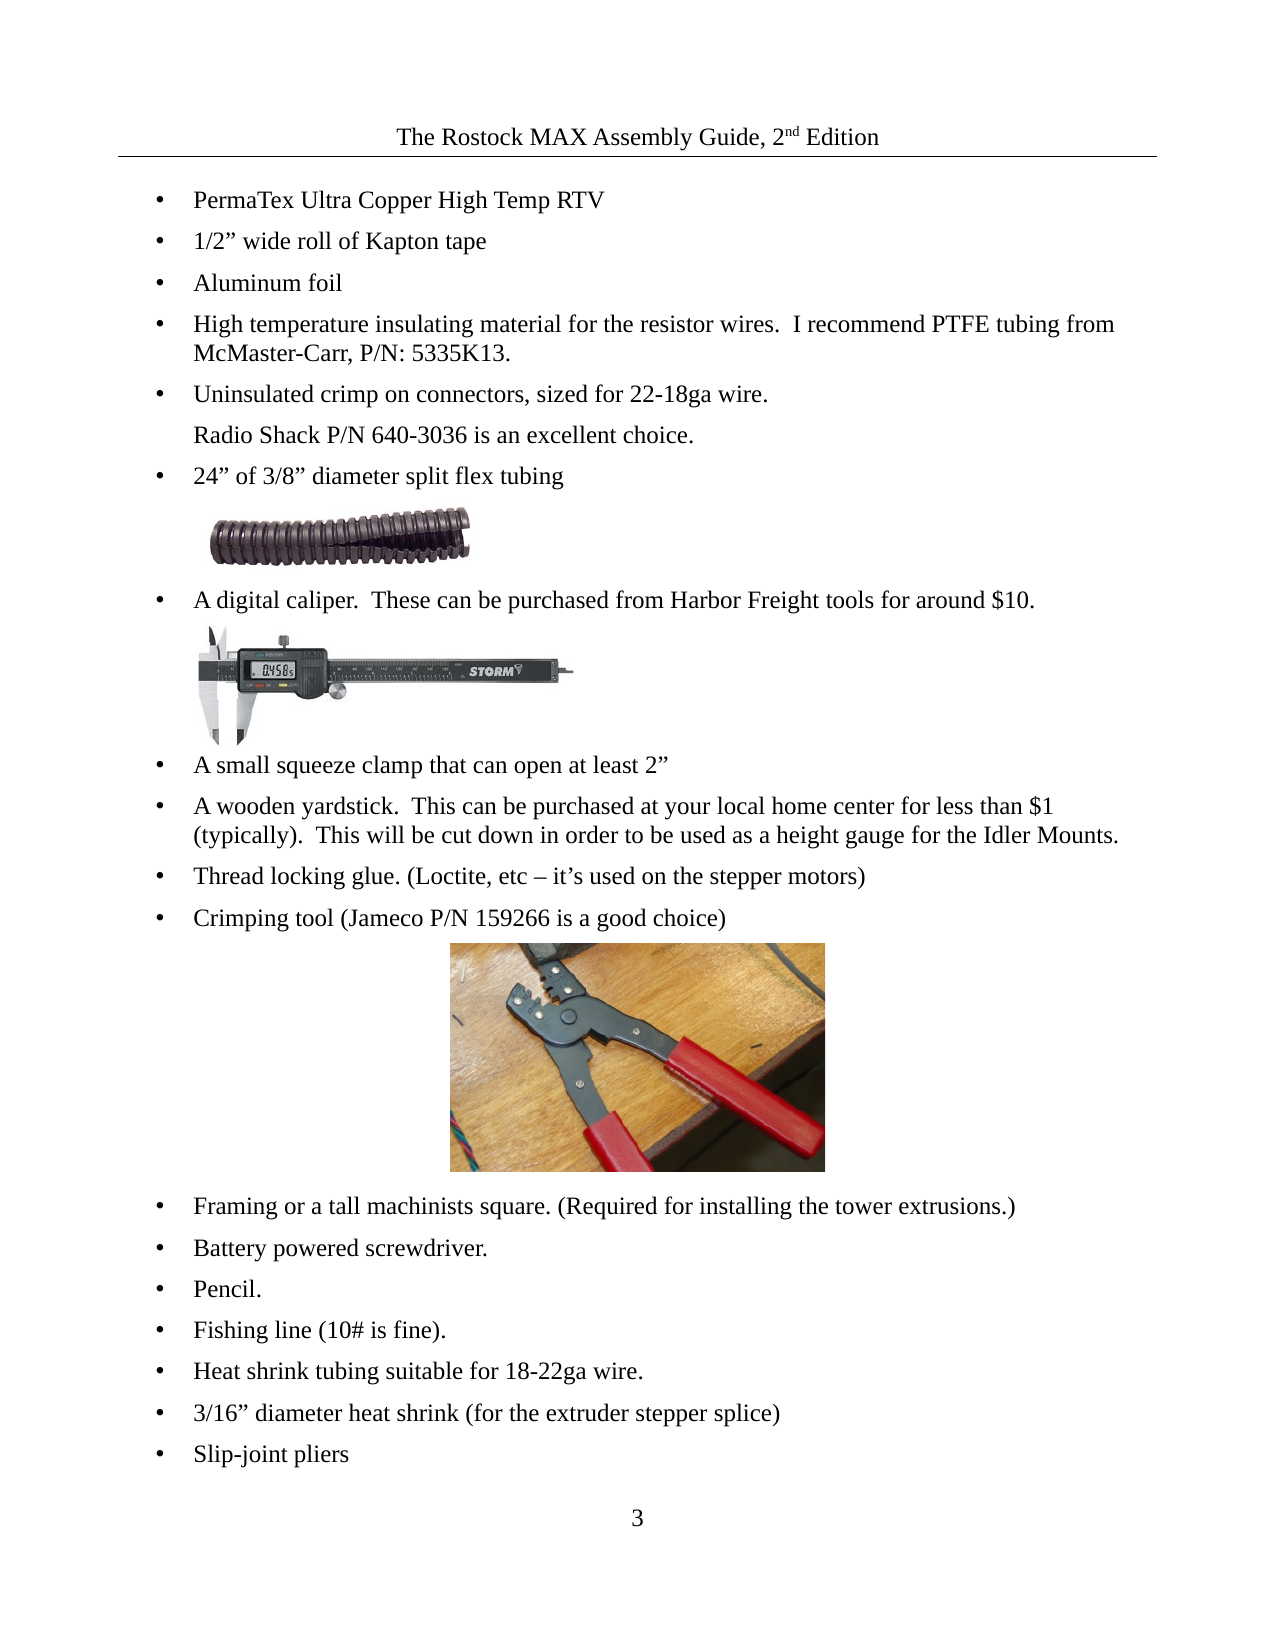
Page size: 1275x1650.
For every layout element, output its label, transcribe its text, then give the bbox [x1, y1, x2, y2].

list A digital caliper. These can be purchased from Harbor Freight tools for around $10. [156, 585, 1157, 614]
list Crimping tool (Jameco P/N 159266 is a good choice) [156, 903, 1157, 931]
list Radio Shack P/N 640-3036 is an excellent choice. [156, 420, 1157, 449]
list Slip-joint pliers [156, 1439, 1157, 1468]
list Framing or a tall machinists square. (Required for installing the tower extrusions.) [156, 1191, 1157, 1220]
list A wooden yardstick. This can be purchased at your local home center for less than $1 (typically). This will be cut down in order to be used as a height gauge for the Idler Mounts. [156, 791, 1157, 849]
picture [198, 501, 480, 574]
list Thread locking glue. (Loctite, etc – it’s used on the stepper motors) [156, 861, 1157, 890]
list Heat shrink tubing suitable for 18-22ga wire. [156, 1356, 1157, 1385]
list Pencil. [156, 1274, 1157, 1303]
list 24” of 3/8” diameter split flex tubing [156, 461, 1157, 490]
list 1/2” wide roll of Kapton tape [156, 226, 1157, 255]
list Aluminum foil [156, 268, 1157, 296]
list PermaTex Ultra Copper High Temp RTV [156, 185, 1157, 214]
list Fishing line (10# is fine). [156, 1315, 1157, 1344]
list High temperature insulating material for the resistor wires. I recommend PTFE tubing from McMaster-Carr, P/N: 5335K13. [156, 309, 1157, 366]
list 3/16” diameter heat shrink (for the extruder stepper splice) [156, 1398, 1157, 1426]
picture [198, 618, 574, 750]
list Uninsulated crimp on connectors, sized for 22-18ga wire. [156, 379, 1157, 408]
list A small squeeze clamp that can open at least 2” [156, 750, 1157, 779]
picture [450, 943, 826, 1172]
list Battery powered screwdriver. [156, 1233, 1157, 1261]
